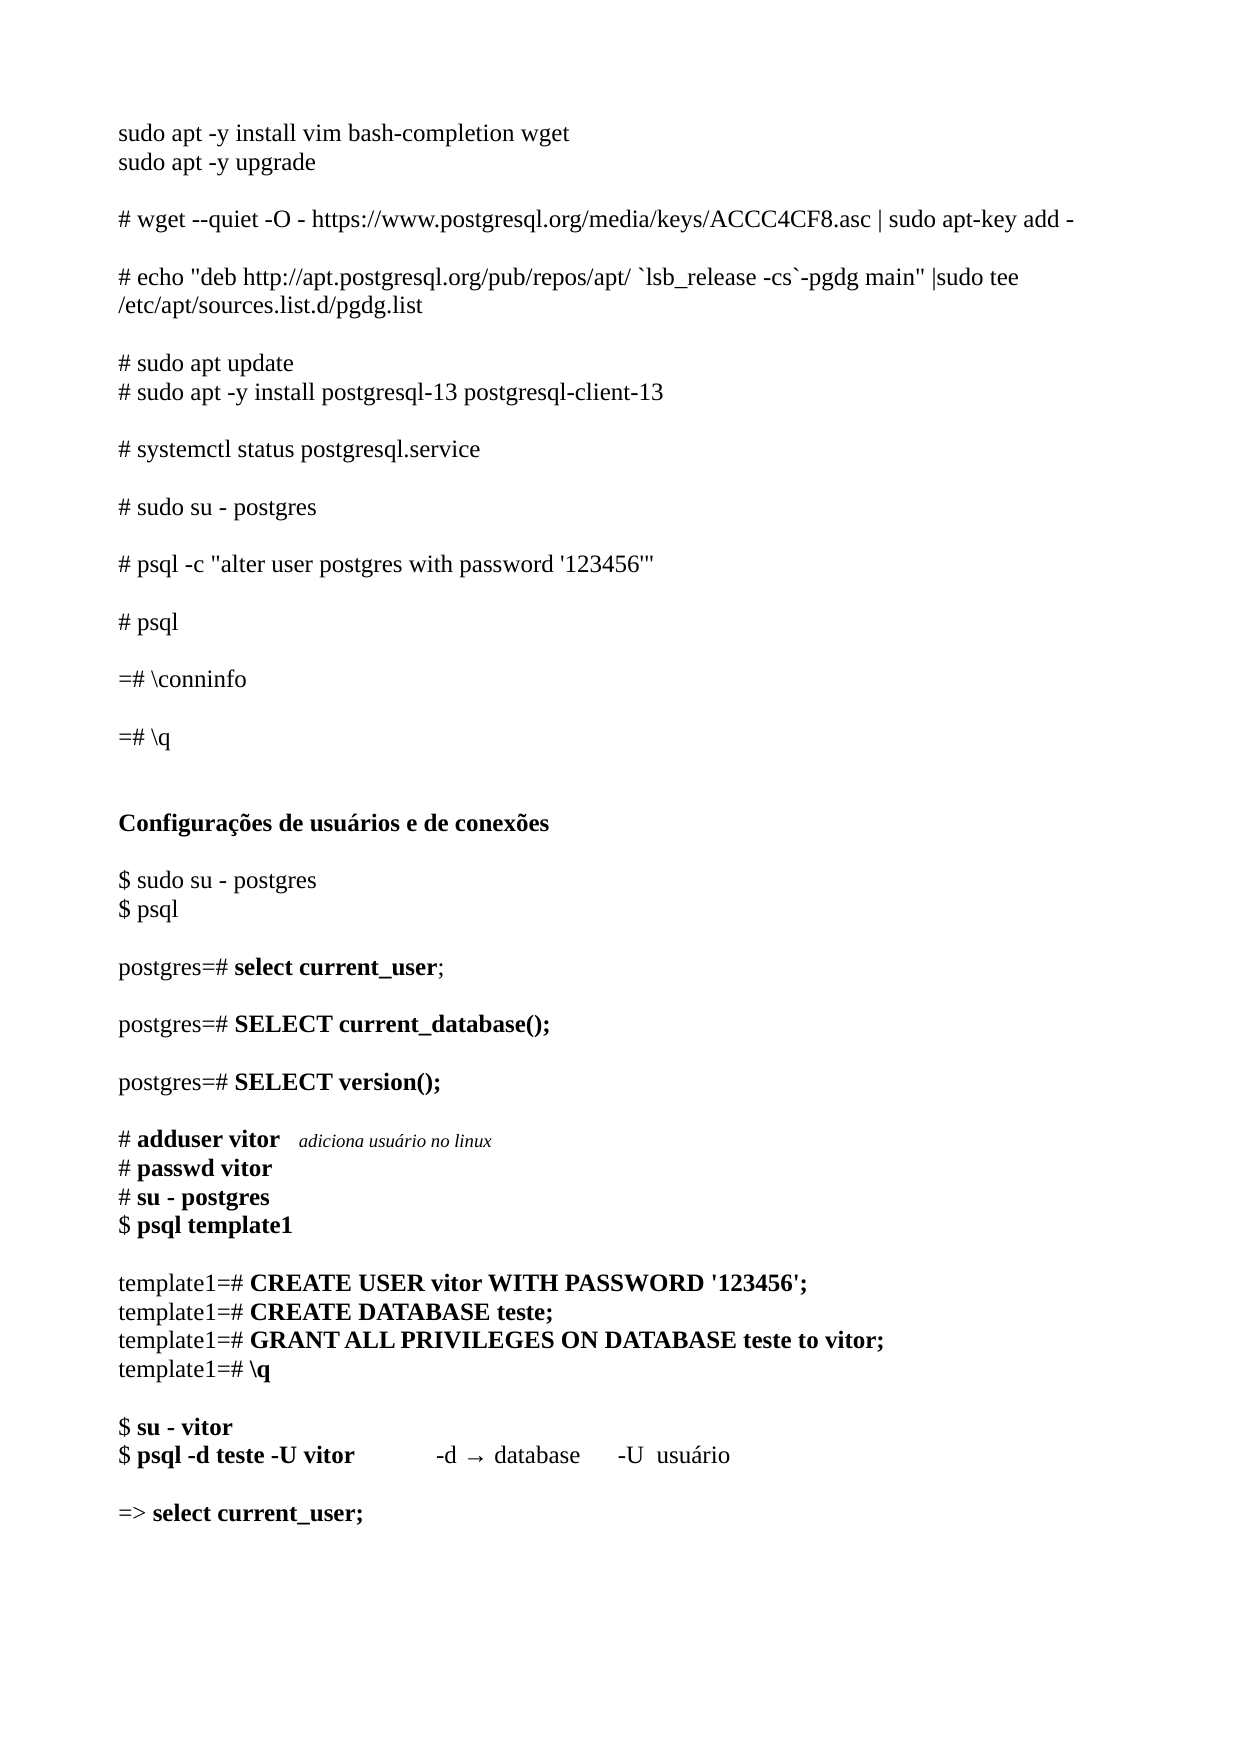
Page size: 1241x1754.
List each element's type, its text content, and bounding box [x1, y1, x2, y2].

text # systemctl status postgresql.service [118, 434, 1122, 463]
text $ psql template1 [118, 1211, 1122, 1239]
text # echo "deb http://apt.postgresql.org/pub/repos/apt/ `lsb_release -cs`-pgdg main" |sudo tee /etc/apt/sources.list.d/pgdg.list [118, 262, 1122, 319]
text # psql [118, 607, 1122, 636]
text $ sudo su - postgres [118, 866, 1122, 894]
text # sudo apt -y install postgresql-13 postgresql-client-13 [118, 377, 1122, 406]
text # wget --quiet -O - https://www.postgresql.org/media/keys/ACCC4CF8.asc | sudo apt-key add - [118, 204, 1122, 233]
text =# \conninfo [118, 664, 1122, 693]
text Configurações de usuários e de conexões [118, 808, 1122, 837]
text template1=# CREATE DATABASE teste; [118, 1297, 1122, 1326]
text template1=# \q [118, 1354, 1122, 1383]
text =# \q [118, 722, 1122, 751]
text sudo apt -y install vim bash-completion wget [118, 118, 1122, 147]
text postgres=# SELECT current_database(); [118, 1009, 1122, 1038]
text # sudo su - postgres [118, 492, 1122, 521]
text => select current_user; [118, 1498, 1122, 1527]
text postgres=# SELECT version(); [118, 1067, 1122, 1096]
text template1=# CREATE USER vitor WITH PASSWORD '123456'; [118, 1268, 1122, 1297]
text $ psql -d teste -U vitor -d → database -U usuário [118, 1441, 1122, 1469]
text postgres=# select current_user; [118, 952, 1122, 981]
text # su - postgres [118, 1182, 1122, 1211]
text sudo apt -y upgrade [118, 147, 1122, 176]
text # passwd vitor [118, 1153, 1122, 1182]
text # psql -c "alter user postgres with password '123456'" [118, 549, 1122, 578]
text $ su - vitor [118, 1412, 1122, 1441]
text # adduser vitor adiciona usuário no linux [118, 1124, 1122, 1153]
text $ psql [118, 894, 1122, 923]
text template1=# GRANT ALL PRIVILEGES ON DATABASE teste to vitor; [118, 1326, 1122, 1354]
text # sudo apt update [118, 348, 1122, 377]
